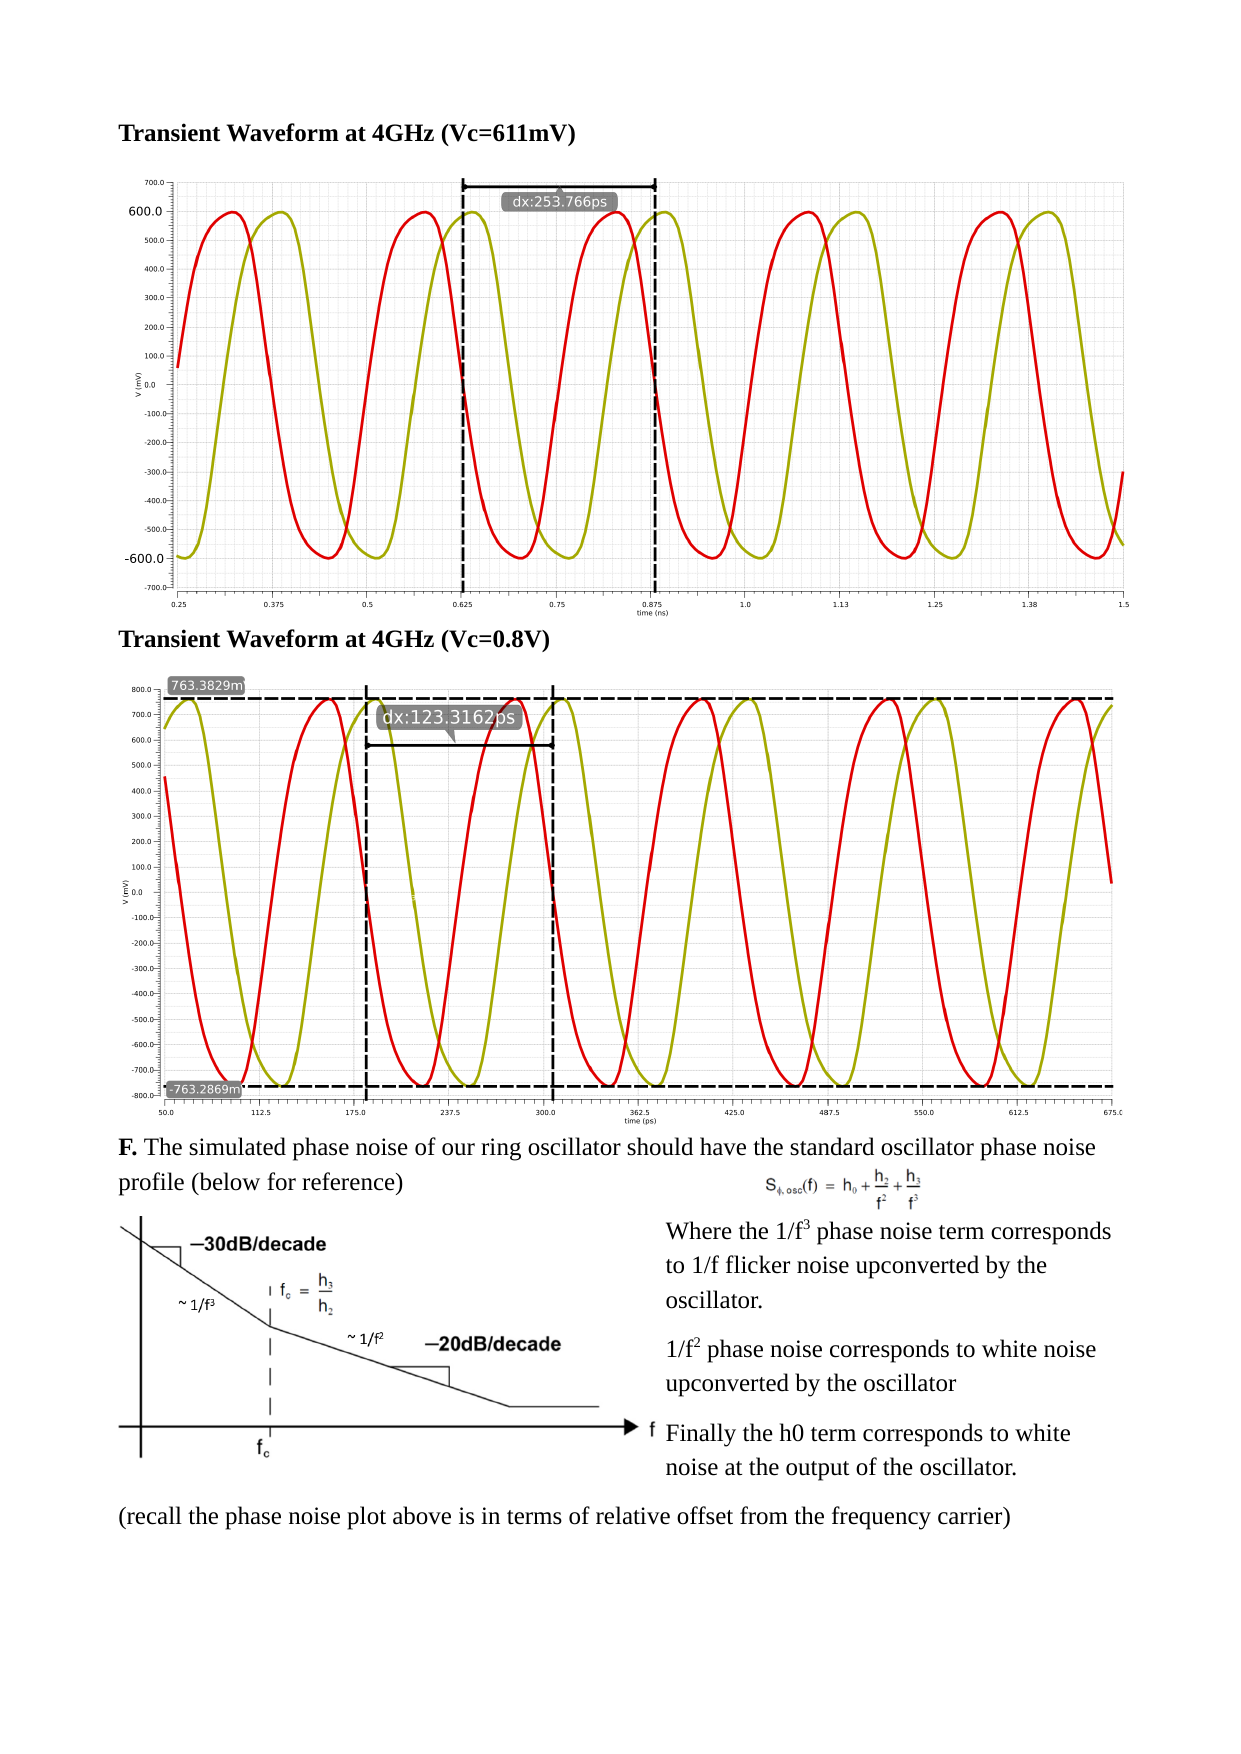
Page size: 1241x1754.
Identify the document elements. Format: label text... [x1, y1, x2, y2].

picture [118, 660, 1123, 1127]
picture [763, 1166, 924, 1216]
text (recall the phase noise plot above is in terms of relative offset from the frequency carrier) [118, 1501, 1122, 1530]
text Transient Waveform at 4GHz (Vc=611mV) [118, 118, 1122, 147]
text F. The simulated phase noise of our ring oscillator should have the standard oscillator phase noise profile (below for reference) [118, 1127, 1122, 1196]
text Where the 1/f3 phase noise term corresponds to 1/f flicker noise upconverted by the oscillator. [666, 1216, 1122, 1314]
text 1/f2 phase noise corresponds to white noise upconverted by the oscillator [666, 1334, 1122, 1397]
picture [116, 1216, 666, 1462]
text Transient Waveform at 4GHz (Vc=0.8V) [118, 167, 1122, 653]
picture [125, 153, 1130, 619]
text Finally the h0 term corresponds to white noise at the output of the oscillator. [118, 1418, 1122, 1481]
